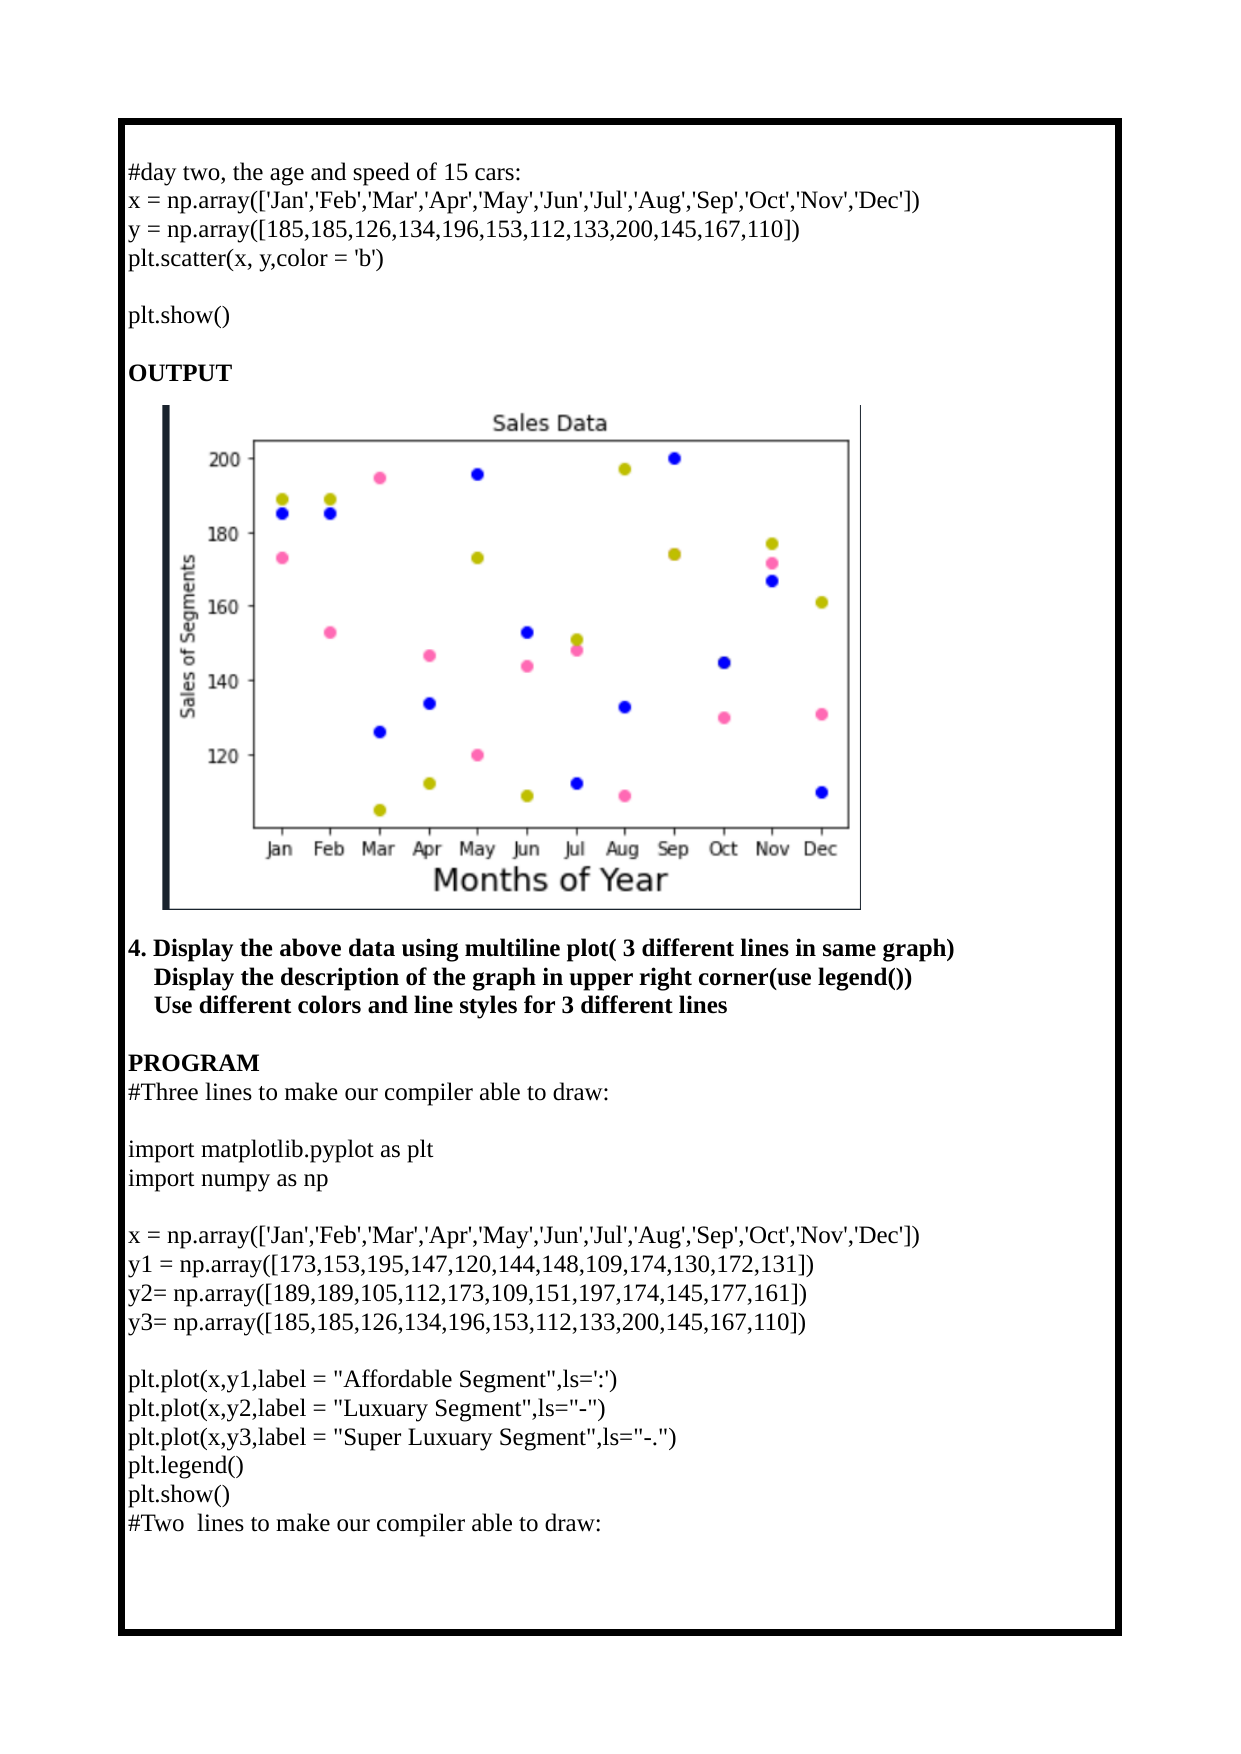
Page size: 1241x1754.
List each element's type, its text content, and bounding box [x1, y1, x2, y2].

text y1 = np.array([173,153,195,147,120,144,148,109,174,130,172,131]) [128, 1249, 1112, 1278]
text plt.plot(x,y1,label = "Affordable Segment",ls=':') [128, 1364, 1112, 1393]
text #Three lines to make our compiler able to draw: [128, 1077, 1112, 1105]
text plt.plot(x,y3,label = "Super Luxuary Segment",ls="-.") [128, 1422, 1112, 1450]
text plt.legend() [128, 1450, 1112, 1479]
text #Two lines to make our compiler able to draw: [128, 1508, 1112, 1537]
text PROGRAM [128, 1048, 1112, 1077]
text plt.scatter(x, y,color = 'b') [128, 243, 1112, 272]
text plt.show() [128, 300, 1112, 329]
text y2= np.array([189,189,105,112,173,109,151,197,174,145,177,161]) [128, 1278, 1112, 1307]
text x = np.array(['Jan','Feb','Mar','Apr','May','Jun','Jul','Aug','Sep','Oct','Nov','Dec']) [128, 1220, 1112, 1249]
text x = np.array(['Jan','Feb','Mar','Apr','May','Jun','Jul','Aug','Sep','Oct','Nov','Dec']) [128, 185, 1112, 214]
picture [595, 405, 861, 910]
text 4. Display the above data using multiline plot( 3 different lines in same graph) [128, 933, 1112, 962]
text OUTPUT [128, 358, 1112, 387]
text y = np.array([185,185,126,134,196,153,112,133,200,145,167,110]) [128, 214, 1112, 243]
text import numpy as np [128, 1163, 1112, 1192]
text  Display the description of the graph in upper right corner(use legend()) [128, 962, 1112, 990]
text import matplotlib.pyplot as plt [128, 1134, 1112, 1163]
text plt.plot(x,y2,label = "Luxuary Segment",ls="-") [128, 1393, 1112, 1422]
text plt.show() [128, 1479, 1112, 1508]
text #day two, the age and speed of 15 cars: [128, 157, 1112, 185]
text y3= np.array([185,185,126,134,196,153,112,133,200,145,167,110]) [128, 1307, 1112, 1335]
text  Use different colors and line styles for 3 different lines [128, 990, 1112, 1019]
